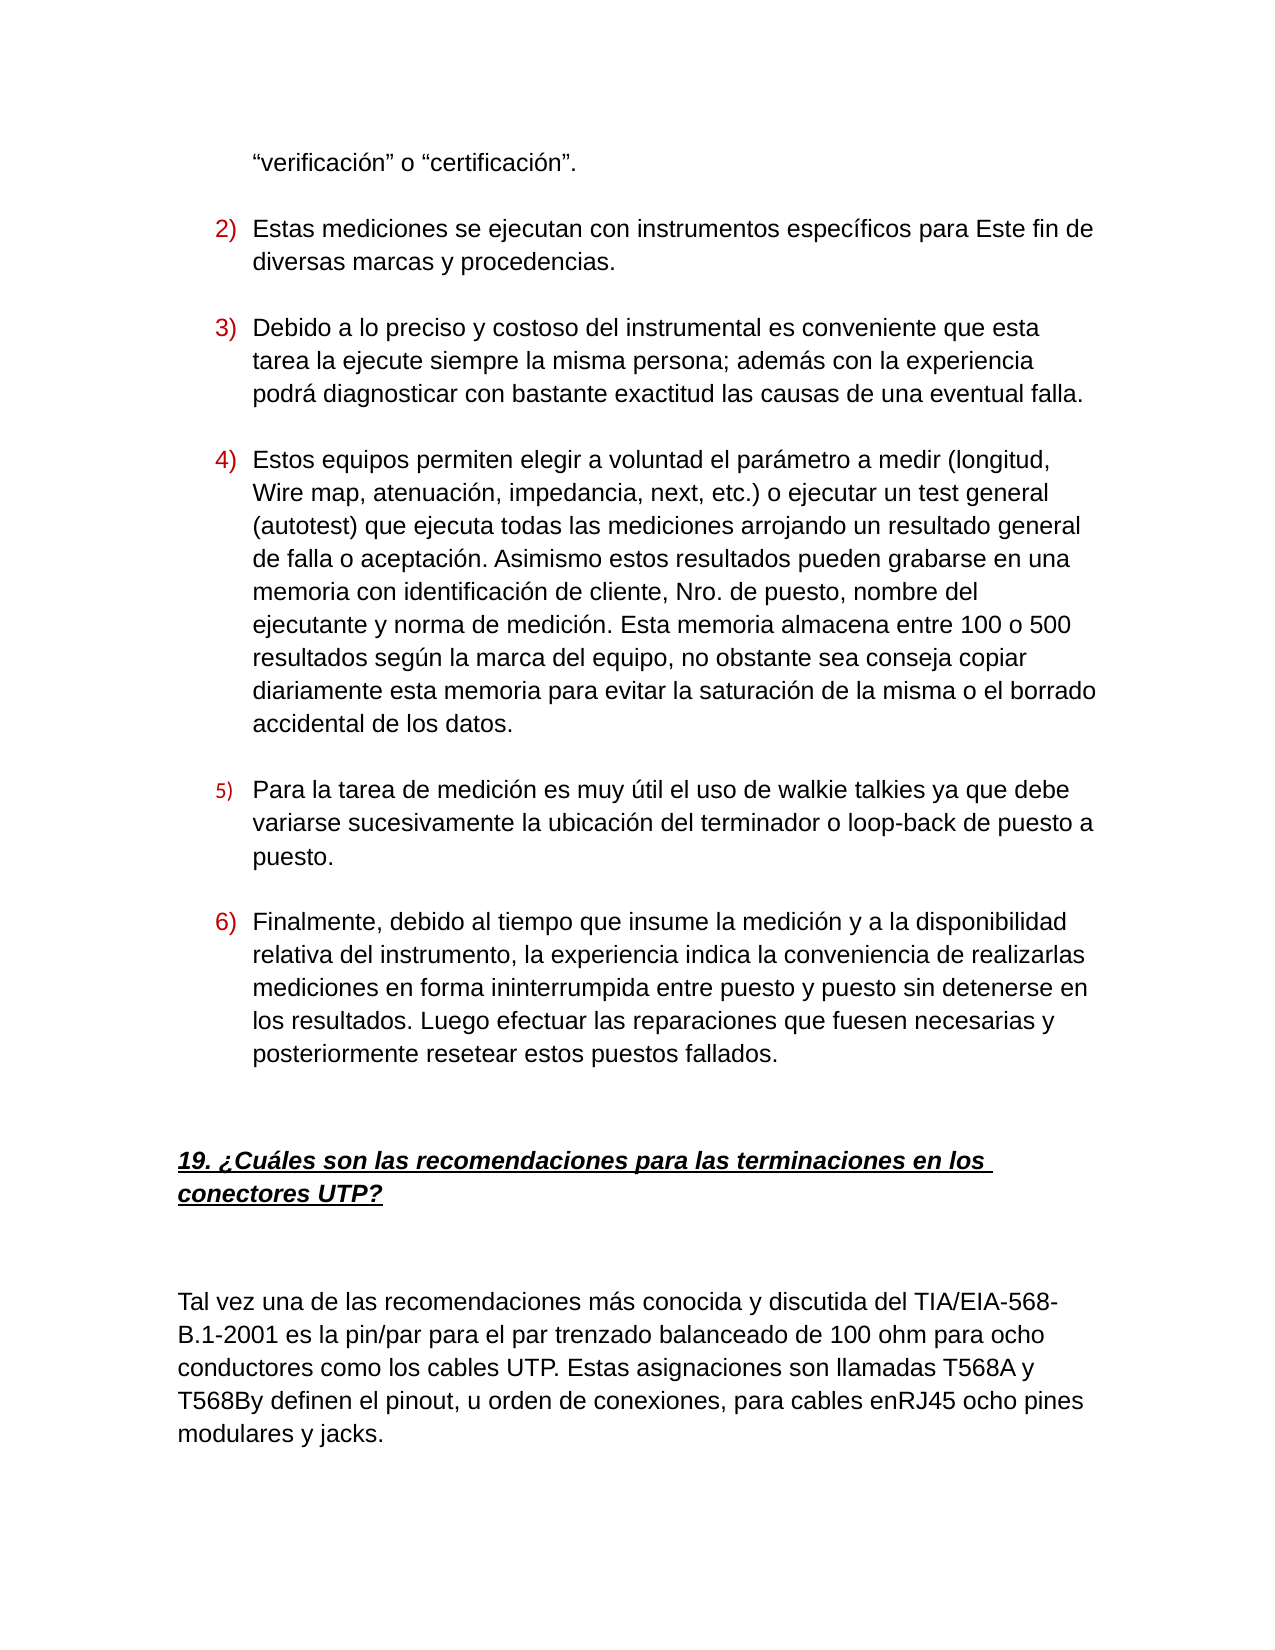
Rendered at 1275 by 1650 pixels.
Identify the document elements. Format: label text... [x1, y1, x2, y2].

list “verificación” o “certificación”. [215, 148, 1098, 209]
list Debido a lo preciso y costoso del instrumental es conveniente que esta tarea la ejecute siempre la misma persona; además con la experiencia podrá diagnosticar con bastante exactitud las causas de una eventual falla. [215, 313, 1098, 441]
list Estos equipos permiten elegir a voluntad el parámetro a medir (longitud, Wire map, atenuación, impedancia, next, etc.) o ejecutar un test general (autotest) que ejecuta todas las mediciones arrojando un resultado general de falla o aceptación. Asimismo estos resultados pueden grabarse en una memoria con identificación de cliente, Nro. de puesto, nombre del ejecutante y norma de medición. Esta memoria almacena entre 100 o 500 resultados según la marca del equipo, no obstante sea conseja copiar diariamente esta memoria para evitar la saturación de la misma o el borrado accidental de los datos. [215, 445, 1098, 771]
text 19. ¿Cuáles son las recomendaciones para las terminaciones en los conectores UTP? [177, 1146, 1098, 1208]
list Finalmente, debido al tiempo que insume la medición y a la disponibilidad relativa del instrumento, la experiencia indica la conveniencia de realizarlas mediciones en forma ininterrumpida entre puesto y puesto sin detenerse en los resultados. Luego efectuar las reparaciones que fuesen necesarias y posteriormente resetear estos puestos fallados. [215, 907, 1098, 1067]
text Tal vez una de las recomendaciones más conocida y discutida del TIA/EIA-568-B.1-2001 es la pin/par para el par trenzado balanceado de 100 ohm para ocho conductores como los cables UTP. Estas asignaciones son llamadas T568A y T568By definen el pinout, u orden de conexiones, para cables enRJ45 ocho pines modulares y jacks. [177, 1287, 1098, 1448]
list Estas mediciones se ejecutan con instrumentos específicos para Este fin de diversas marcas y procedencias. [215, 214, 1098, 308]
list Para la tarea de medición es muy útil el uso de walkie talkies ya que debe variarse sucesivamente la ubicación del terminador o loop-back de puesto a puesto. [215, 775, 1098, 902]
